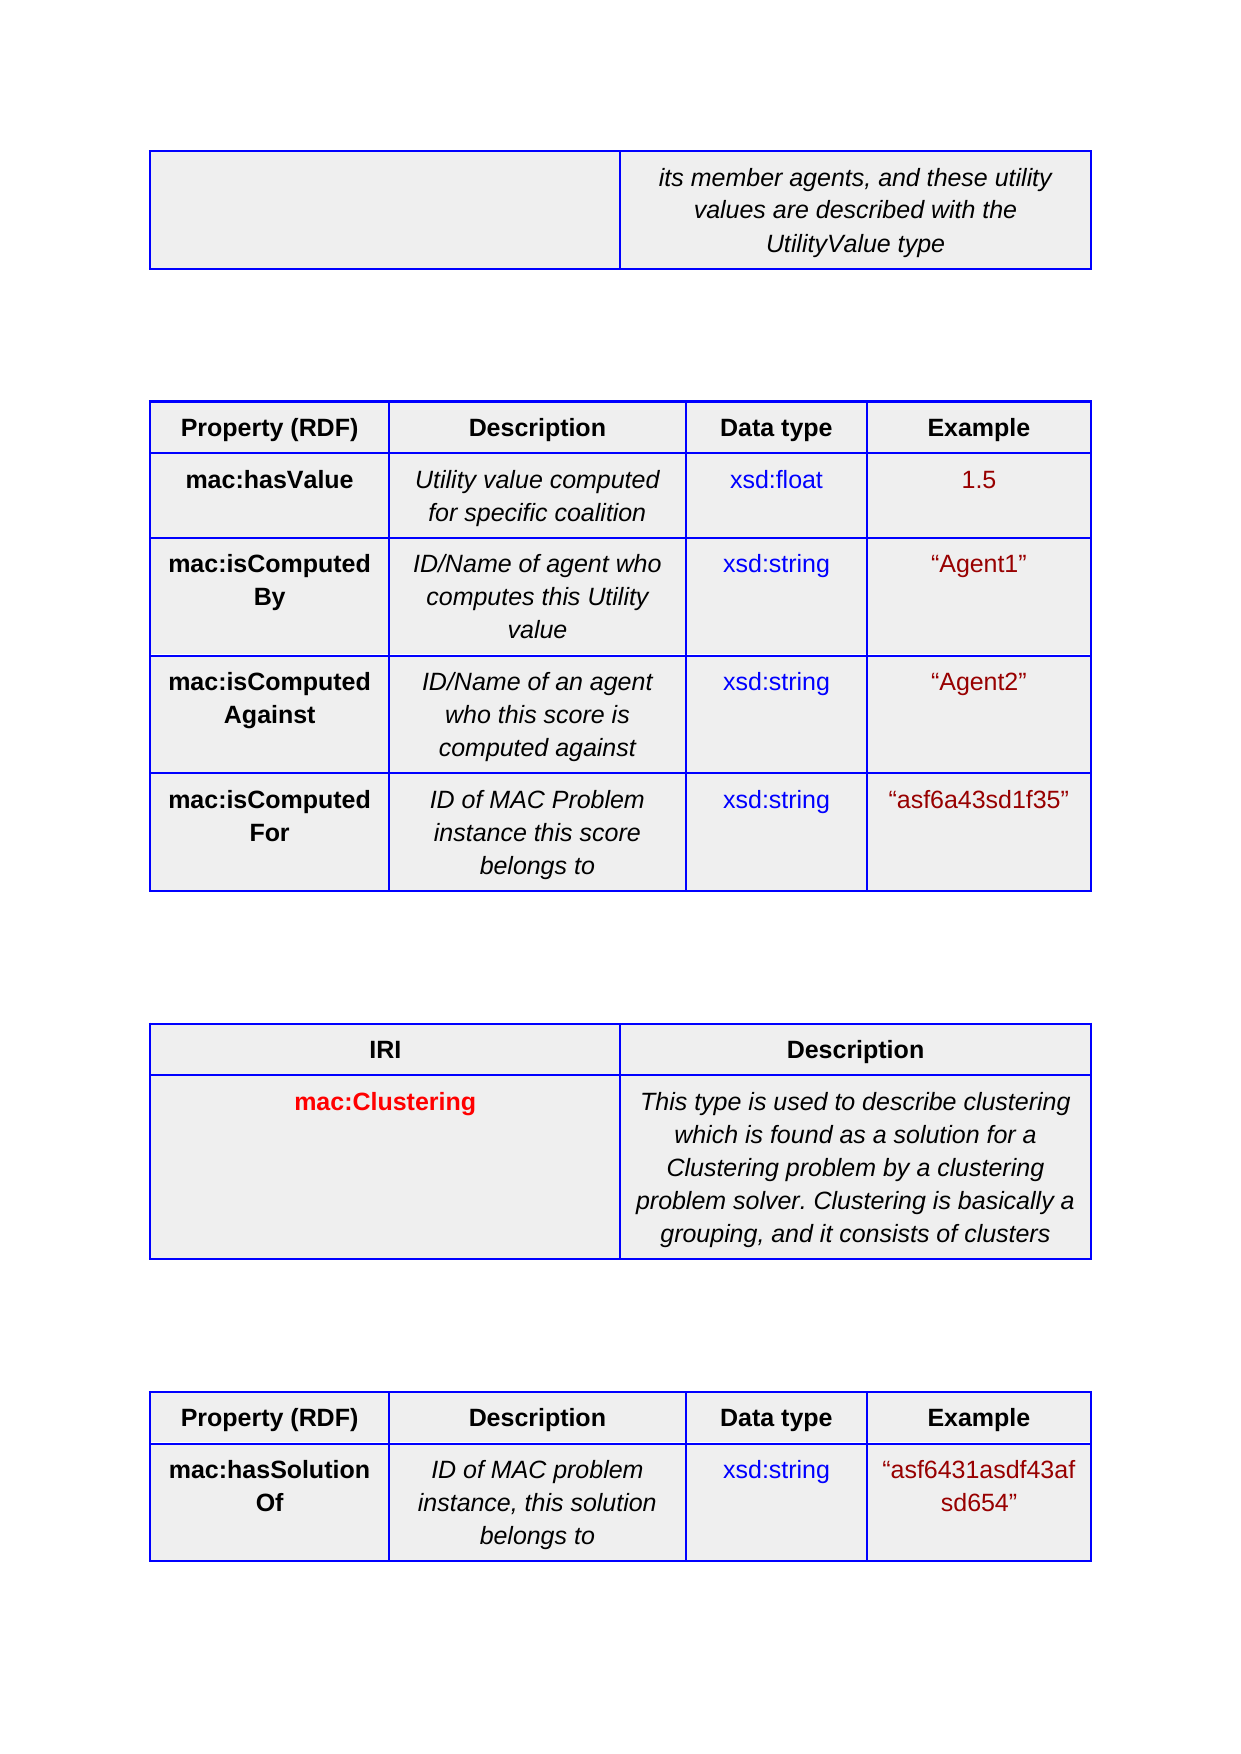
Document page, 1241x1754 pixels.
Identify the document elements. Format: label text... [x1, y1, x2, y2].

table_cell xsd:string [687, 657, 866, 772]
table_cell “asf6a43sd1f35” [868, 774, 1090, 890]
table_header Data type [687, 403, 866, 452]
table_cell mac:Clustering [151, 1076, 619, 1258]
table_cell ID of MAC Problem instance this score belongs to [390, 774, 685, 890]
table_header Property (RDF) [151, 1393, 388, 1442]
table_cell ID/Name of agent who computes this Utility value [390, 539, 685, 654]
table_cell “Agent1” [868, 539, 1090, 654]
table_header Description [390, 1393, 685, 1442]
table_cell its member agents, and these utility values are described with the UtilityValue type [621, 152, 1090, 268]
table_cell “asf6431asdf43afsd654” [868, 1445, 1090, 1560]
table_cell [151, 152, 619, 268]
table_header Property (RDF) [151, 403, 388, 452]
table_header Example [868, 403, 1090, 452]
table_cell mac:hasValue [151, 454, 388, 537]
table_cell mac:isComputedFor [151, 774, 388, 890]
table_header IRI [151, 1025, 619, 1074]
table_cell mac:isComputedAgainst [151, 657, 388, 772]
table_cell xsd:string [687, 1445, 866, 1560]
table_cell xsd:string [687, 539, 866, 654]
table_header Description [621, 1025, 1090, 1074]
table_cell 1.5 [868, 454, 1090, 537]
table_header Example [868, 1393, 1090, 1442]
table_cell ID/Name of an agent who this score is computed against [390, 657, 685, 772]
table_cell xsd:string [687, 774, 866, 890]
table_cell “Agent2” [868, 657, 1090, 772]
table_cell Utility value computed for specific coalition [390, 454, 685, 537]
table_header Data type [687, 1393, 866, 1442]
table_cell ID of MAC problem instance, this solution belongs to [390, 1445, 685, 1560]
table_cell mac:hasSolutionOf [151, 1445, 388, 1560]
table_cell mac:isComputedBy [151, 539, 388, 654]
table_cell This type is used to describe clustering which is found as a solution for a Clustering problem by a clustering problem solver. Clustering is basically a grouping, and it consists of clusters [621, 1076, 1090, 1258]
table_header Description [390, 403, 685, 452]
table_cell xsd:float [687, 454, 866, 537]
